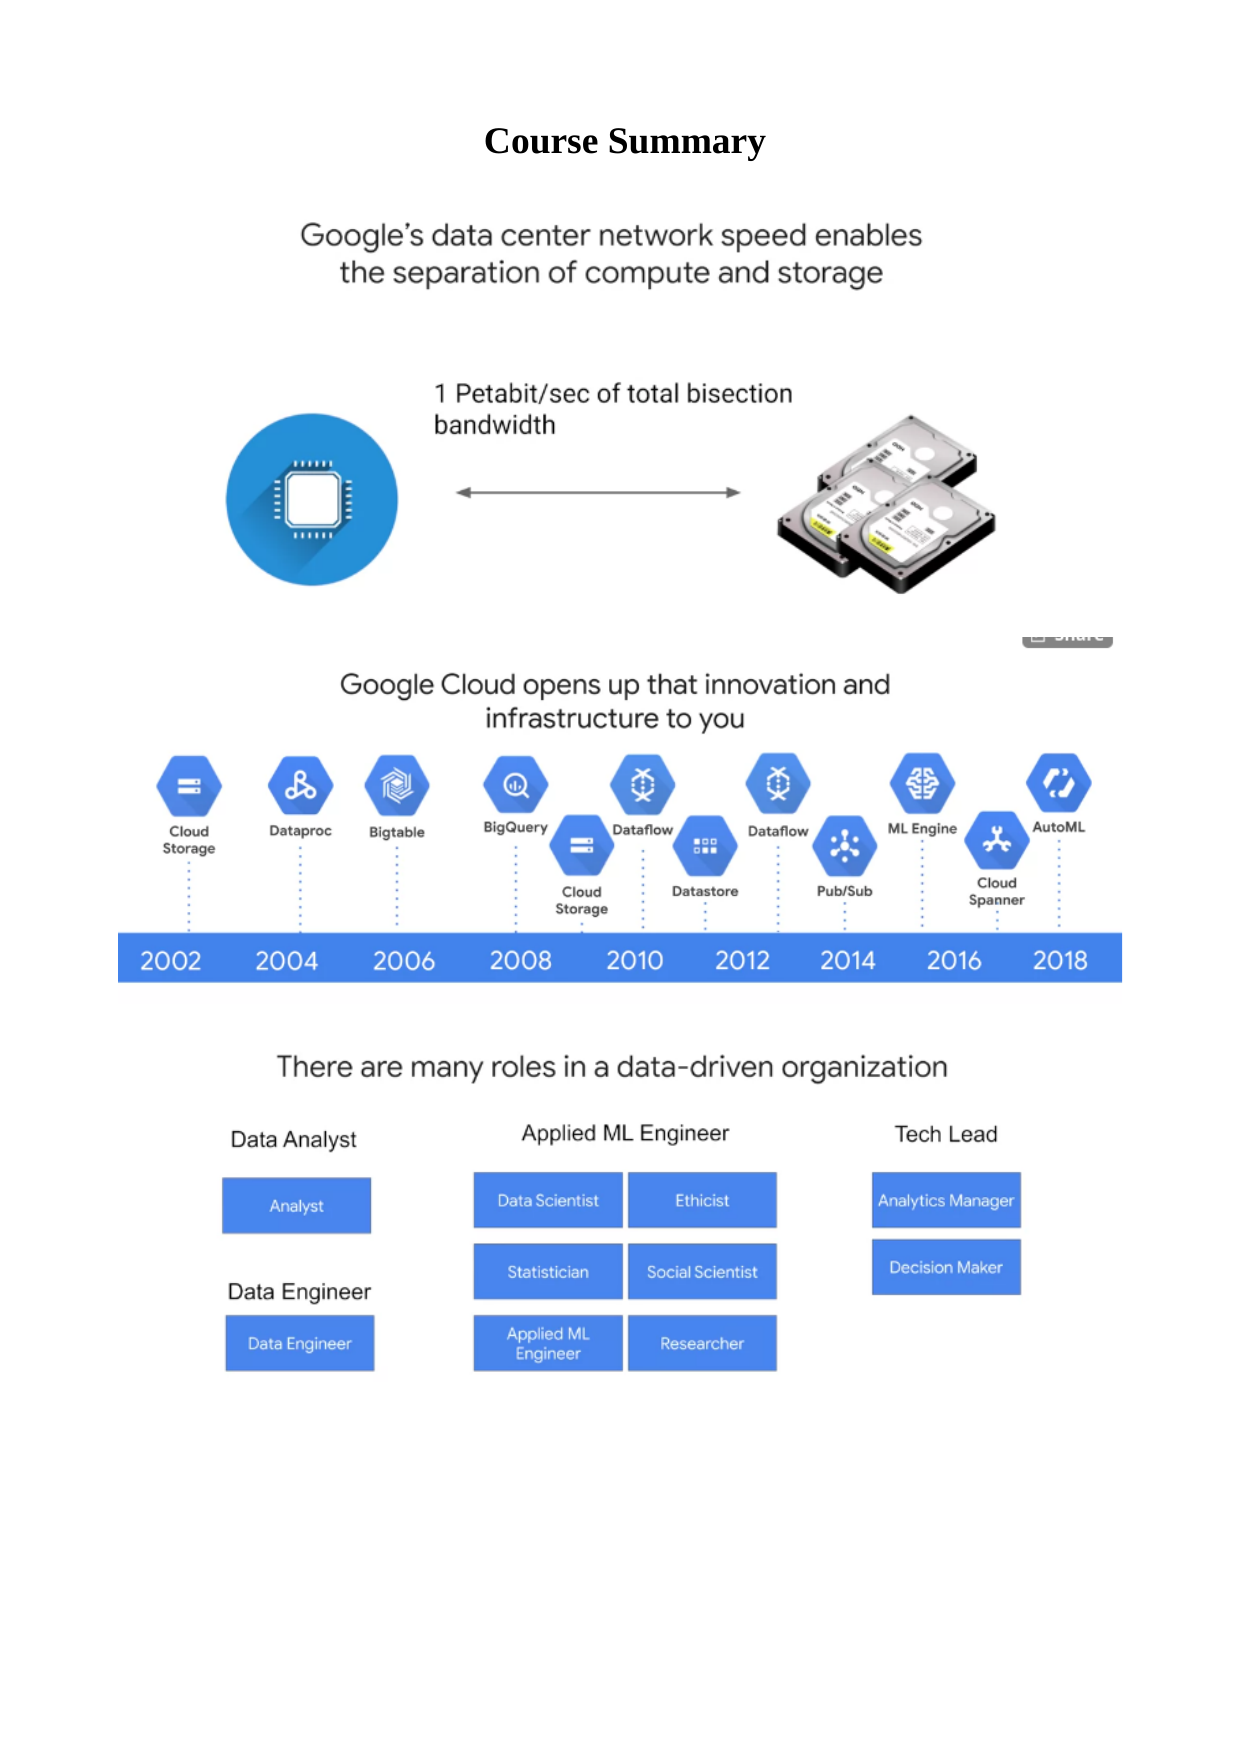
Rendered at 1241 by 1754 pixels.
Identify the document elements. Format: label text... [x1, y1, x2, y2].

picture [118, 1032, 1123, 1405]
picture [118, 637, 1123, 1004]
subtitle Course Summary [118, 118, 1122, 161]
picture [118, 202, 1123, 609]
